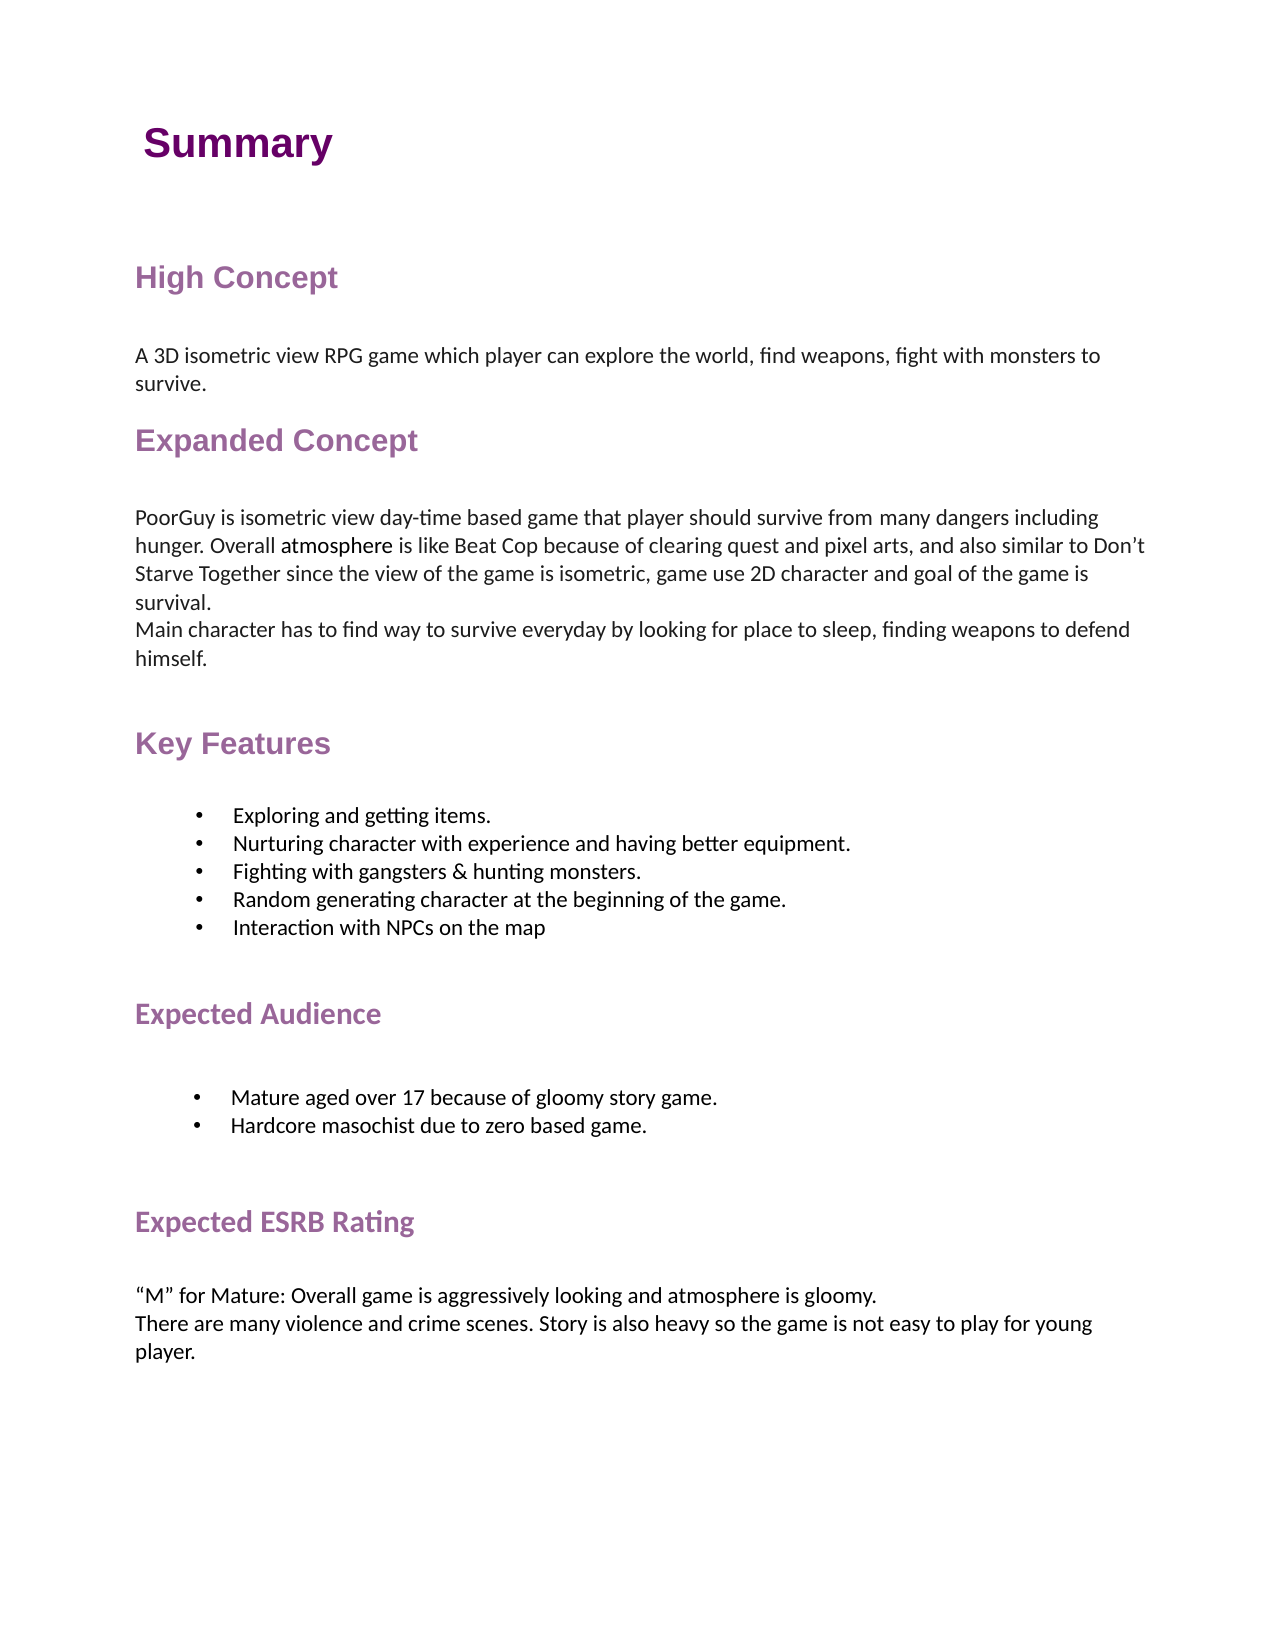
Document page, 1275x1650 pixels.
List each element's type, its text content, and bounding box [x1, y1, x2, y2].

list Nurturing character with experience and having better equipment. [195, 829, 1156, 857]
text PoorGuy is isometric view day-time based game that player should survive from many dangers including hunger. Overall atmosphere is like Beat Cop because of clearing quest and pixel arts, and also similar to Don’t Starve Together since the view of the game is isometric, game use 2D character and goal of the game is survival. [135, 503, 1156, 616]
list Fighting with gangsters & hunting monsters. [195, 857, 1156, 885]
text Main character has to find way to survive everyday by looking for place to sleep, finding weapons to defend himself. [135, 616, 1156, 672]
subtitle High Concept [135, 259, 1156, 296]
list Mature aged over 17 because of gloomy story game. [193, 1083, 1156, 1111]
subtitle Summary [135, 118, 1156, 166]
subtitle Expected Audience [135, 994, 1156, 1032]
list Hardcore masochist due to zero based game. [193, 1111, 1156, 1139]
subtitle Key Features [135, 725, 1156, 761]
subtitle Expected ESRB Rating [135, 1202, 1156, 1240]
list Random generating character at the beginning of the game. [195, 885, 1156, 913]
text A 3D isometric view RPG game which player can explore the world, find weapons, fight with monsters to survive. [135, 341, 1156, 397]
text “M” for Mature: Overall game is aggressively looking and atmosphere is gloomy. [135, 1281, 1156, 1309]
subtitle Expanded Concept [135, 422, 1156, 458]
list Interaction with NPCs on the map [195, 913, 1156, 941]
text There are many violence and crime scenes. Story is also heavy so the game is not easy to play for young player. [135, 1309, 1156, 1365]
list Exploring and getting items. [195, 801, 1156, 829]
